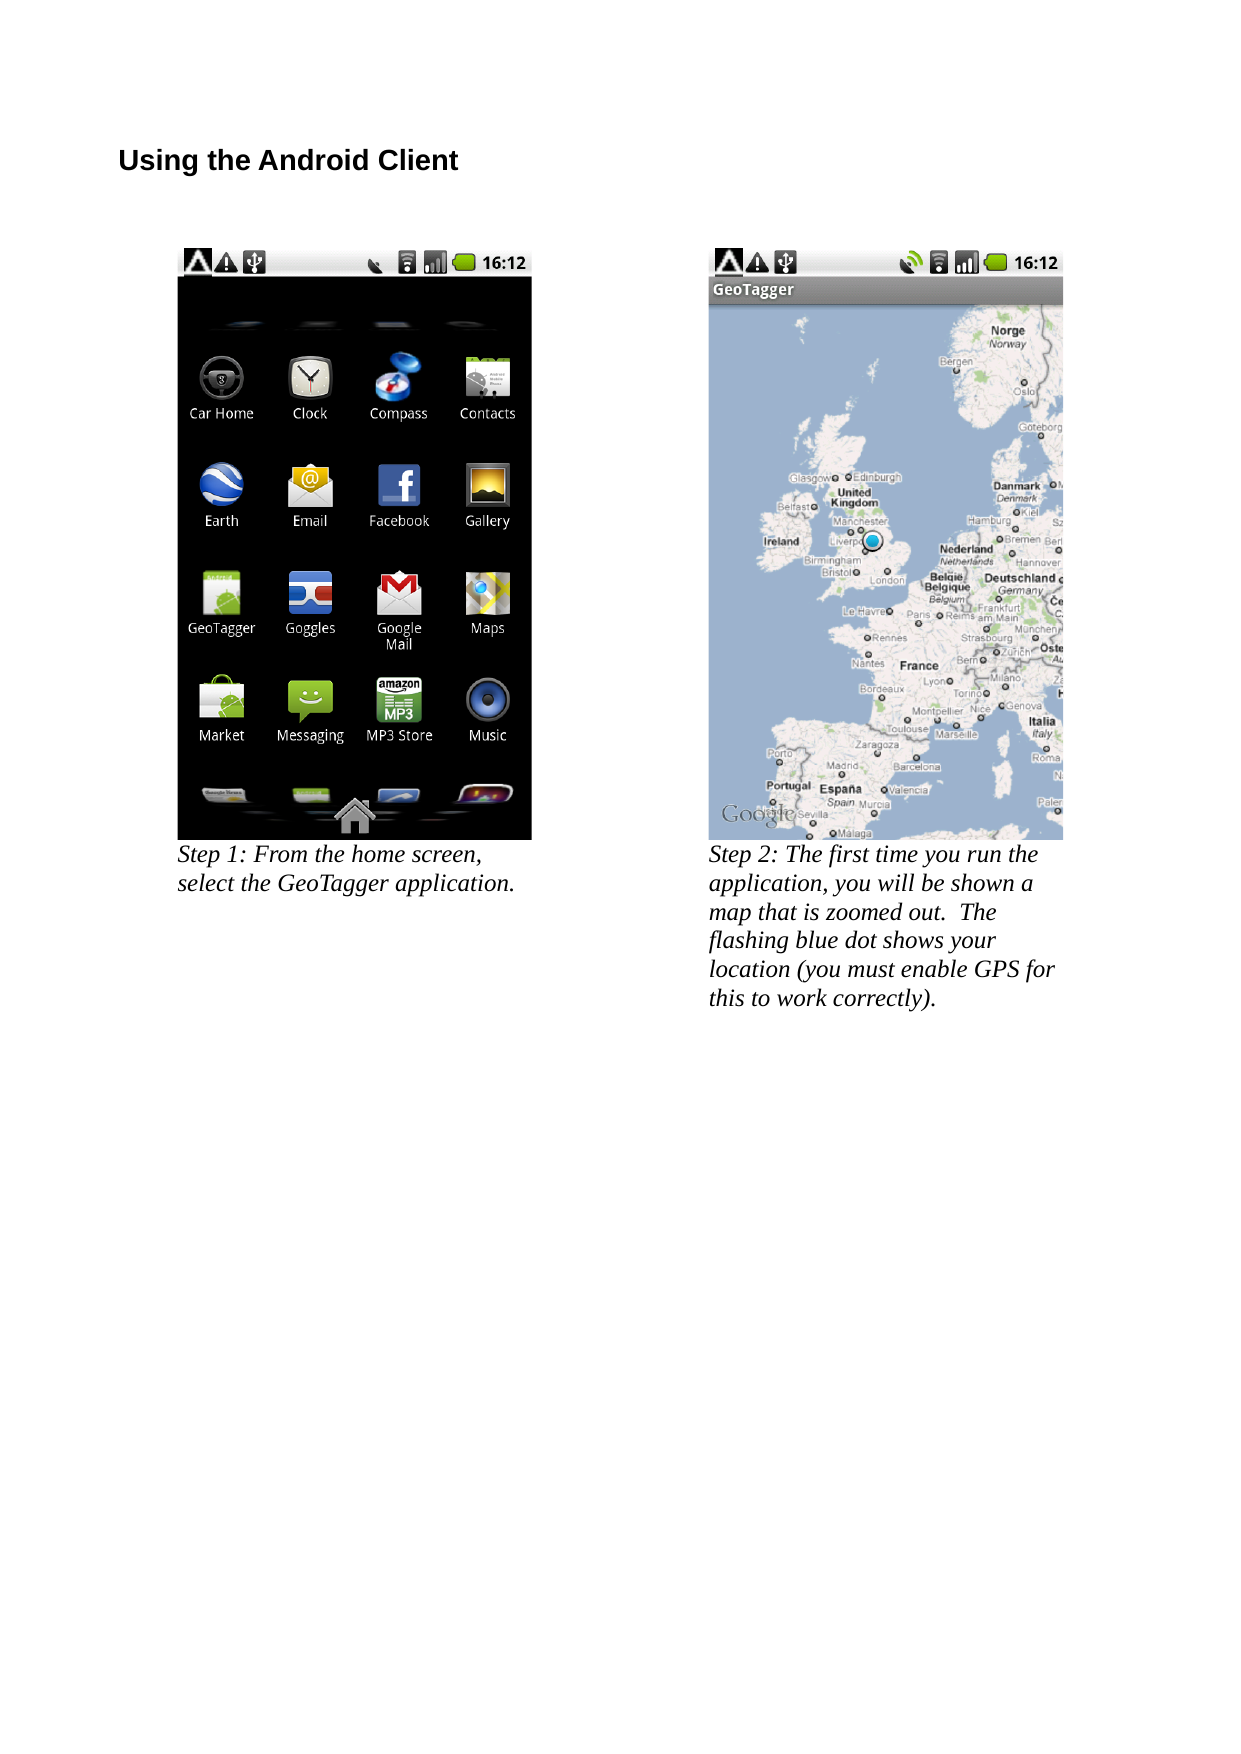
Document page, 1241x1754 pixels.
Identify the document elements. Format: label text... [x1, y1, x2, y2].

text Step 2: The first time you run the application, you will be shown a map that is zoomed out. The flashing blue dot shows your location (you must enable GPS for this to work correctly). [708, 840, 1063, 1012]
text Step 1: From the home screen, select the GeoTagger application. [177, 840, 532, 897]
subtitle Using the Android Client [118, 143, 1122, 177]
picture [708, 248, 1064, 840]
picture [177, 248, 532, 840]
